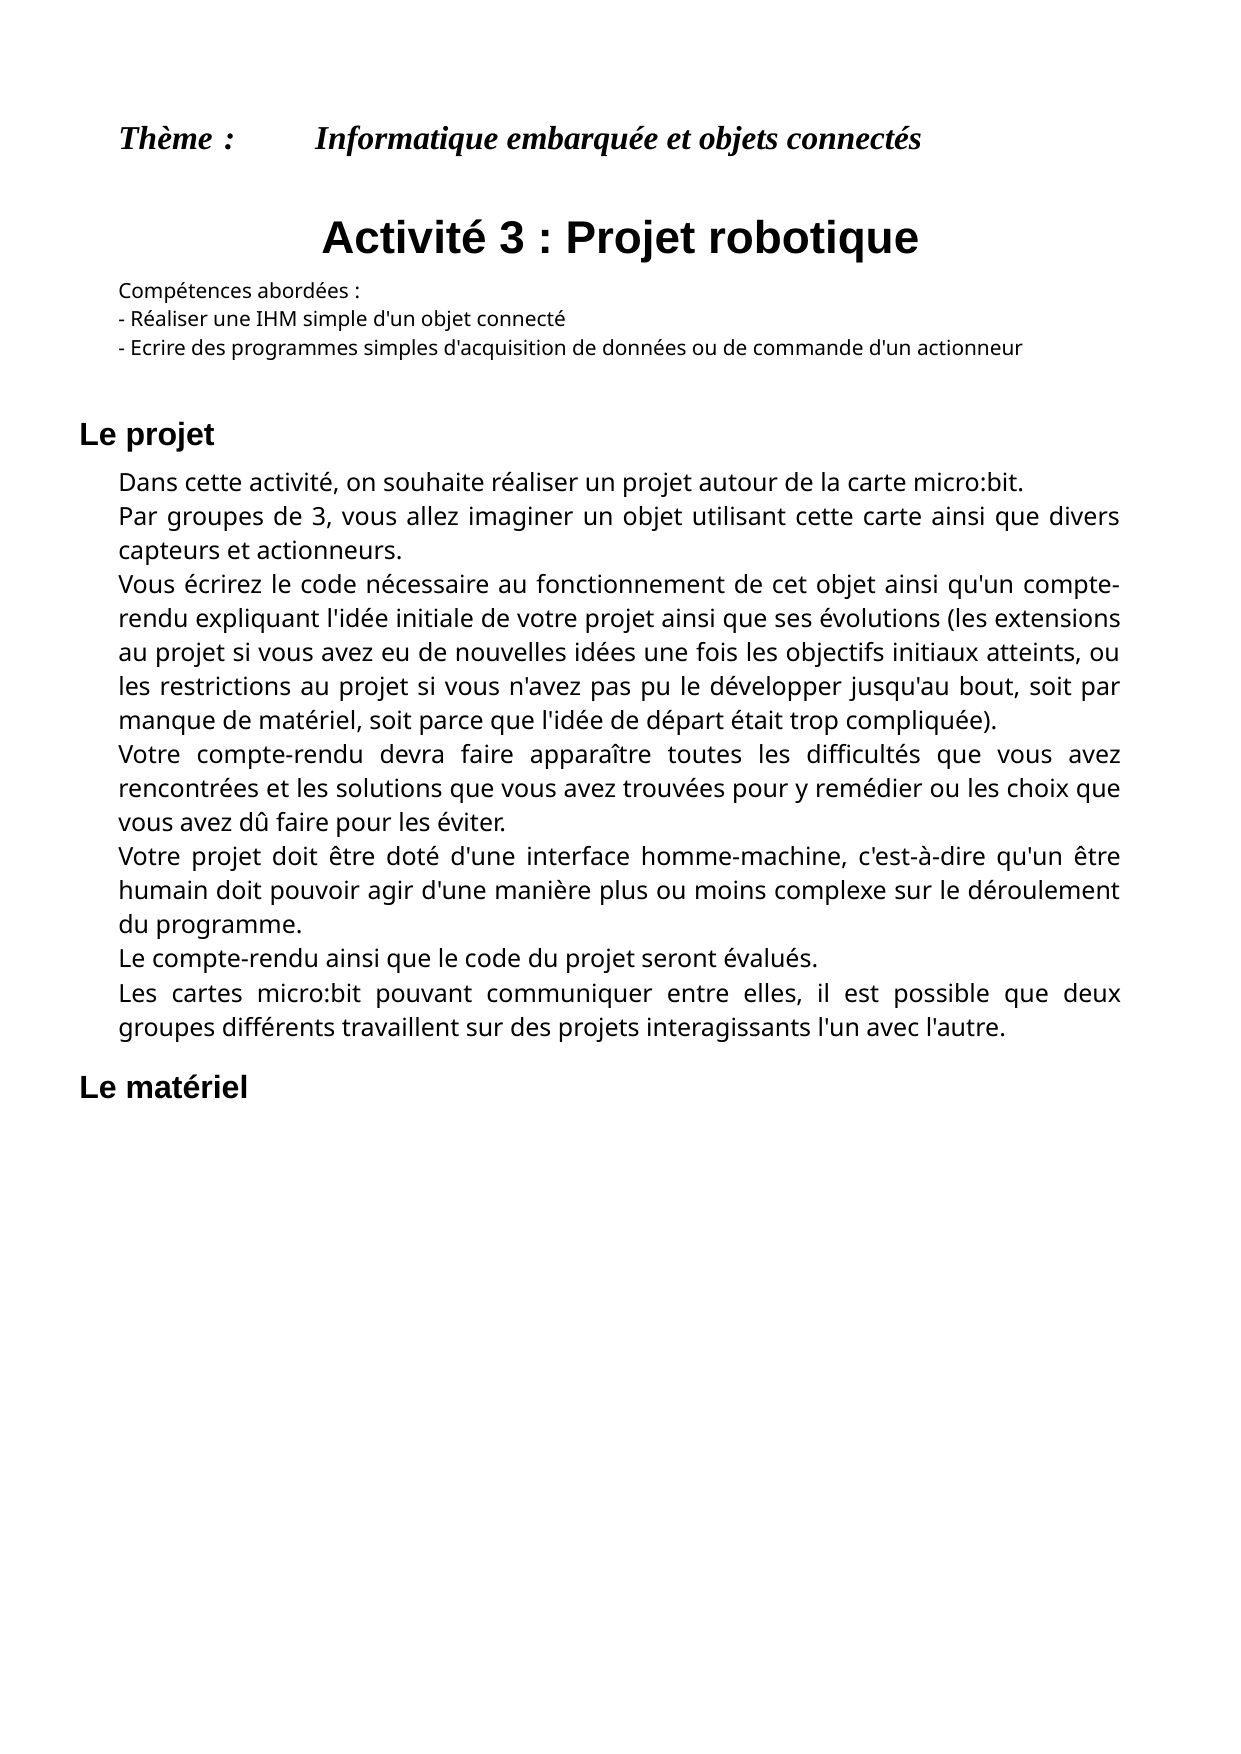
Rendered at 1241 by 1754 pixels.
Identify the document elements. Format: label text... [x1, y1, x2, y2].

text - Ecrire des programmes simples d'acquisition de données ou de commande d'un actionneur [118, 333, 1122, 361]
text Les cartes micro:bit pouvant communiquer entre elles, il est possible que deux groupes différents travaillent sur des projets interagissants l'un avec l'autre. [118, 975, 1122, 1043]
text - Réaliser une IHM simple d'un objet connecté [118, 304, 1122, 333]
text Vous écrirez le code nécessaire au fonctionnement de cet objet ainsi qu'un compte-rendu expliquant l'idée initiale de votre projet ainsi que ses évolutions (les extensions au projet si vous avez eu de nouvelles idées une fois les objectifs initiaux atteints, ou les restrictions au projet si vous n'avez pas pu le développer jusqu'au bout, soit par manque de matériel, soit parce que l'idée de départ était trop compliquée). [118, 566, 1122, 737]
text Votre projet doit être doté d'une interface homme-machine, c'est-à-dire qu'un être humain doit pouvoir agir d'une manière plus ou moins complexe sur le déroulement du programme. [118, 839, 1122, 941]
text Votre compte-rendu devra faire apparaître toutes les difficultés que vous avez rencontrées et les solutions que vous avez trouvées pour y remédier ou les choix que vous avez dû faire pour les éviter. [118, 737, 1122, 839]
subtitle Le matériel [79, 1068, 1122, 1105]
text Le compte-rendu ainsi que le code du projet seront évalués. [118, 941, 1122, 975]
subtitle Le projet [79, 415, 1122, 452]
text Compétences abordées : [118, 276, 1122, 304]
text Dans cette activité, on souhaite réaliser un projet autour de la carte micro:bit. [118, 464, 1122, 498]
text Par groupes de 3, vous allez imaginer un objet utilisant cette carte ainsi que divers capteurs et actionneurs. [118, 498, 1122, 566]
title Activité 3 : Projet robotique [118, 211, 1122, 264]
